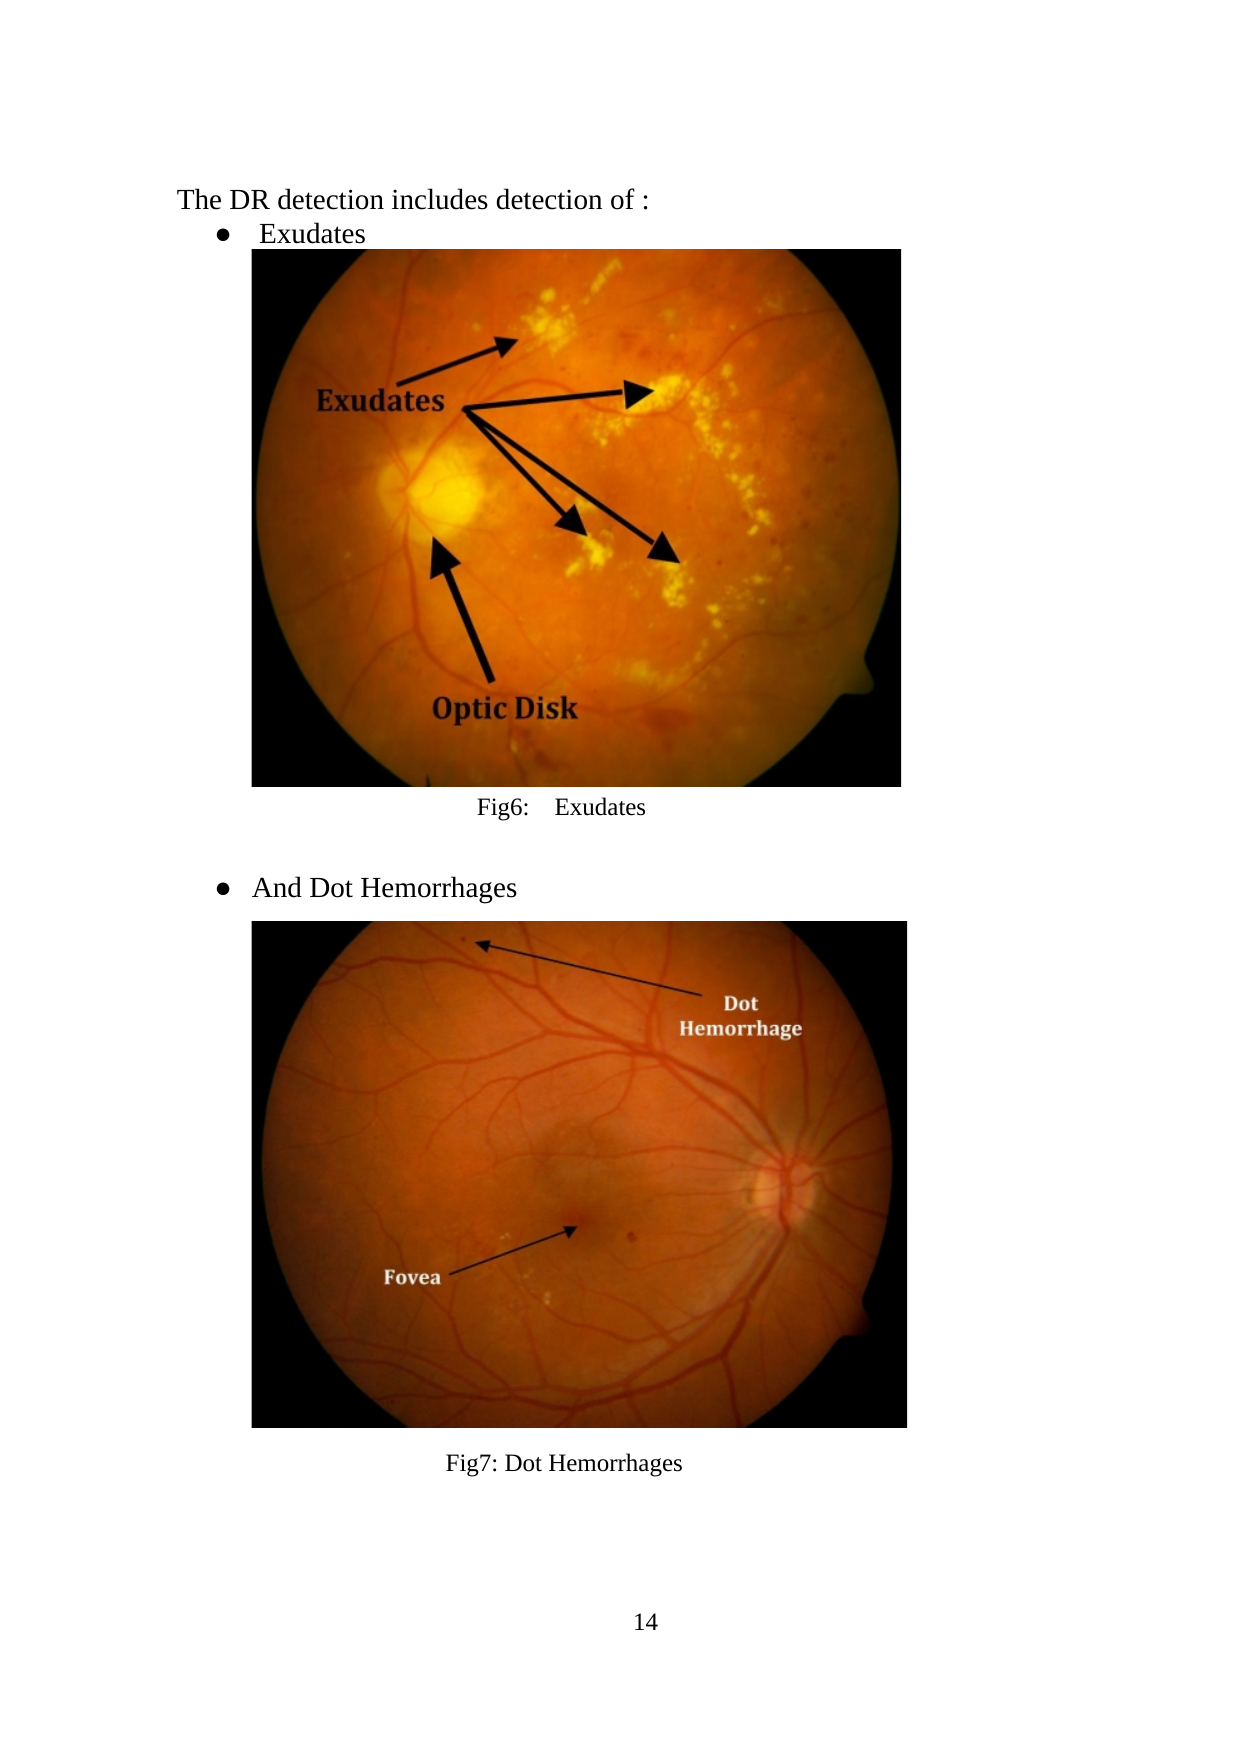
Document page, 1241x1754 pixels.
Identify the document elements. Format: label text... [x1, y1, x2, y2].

text The DR detection includes detection of : [177, 182, 1122, 216]
list Exudates [214, 216, 1122, 249]
picture [251, 249, 902, 787]
list And Dot Hemorrhages [214, 871, 1122, 904]
text Fig7: Dot Hemorrhages [214, 1448, 1122, 1477]
text Fig6: Exudates [177, 792, 1122, 820]
picture [251, 921, 908, 1428]
